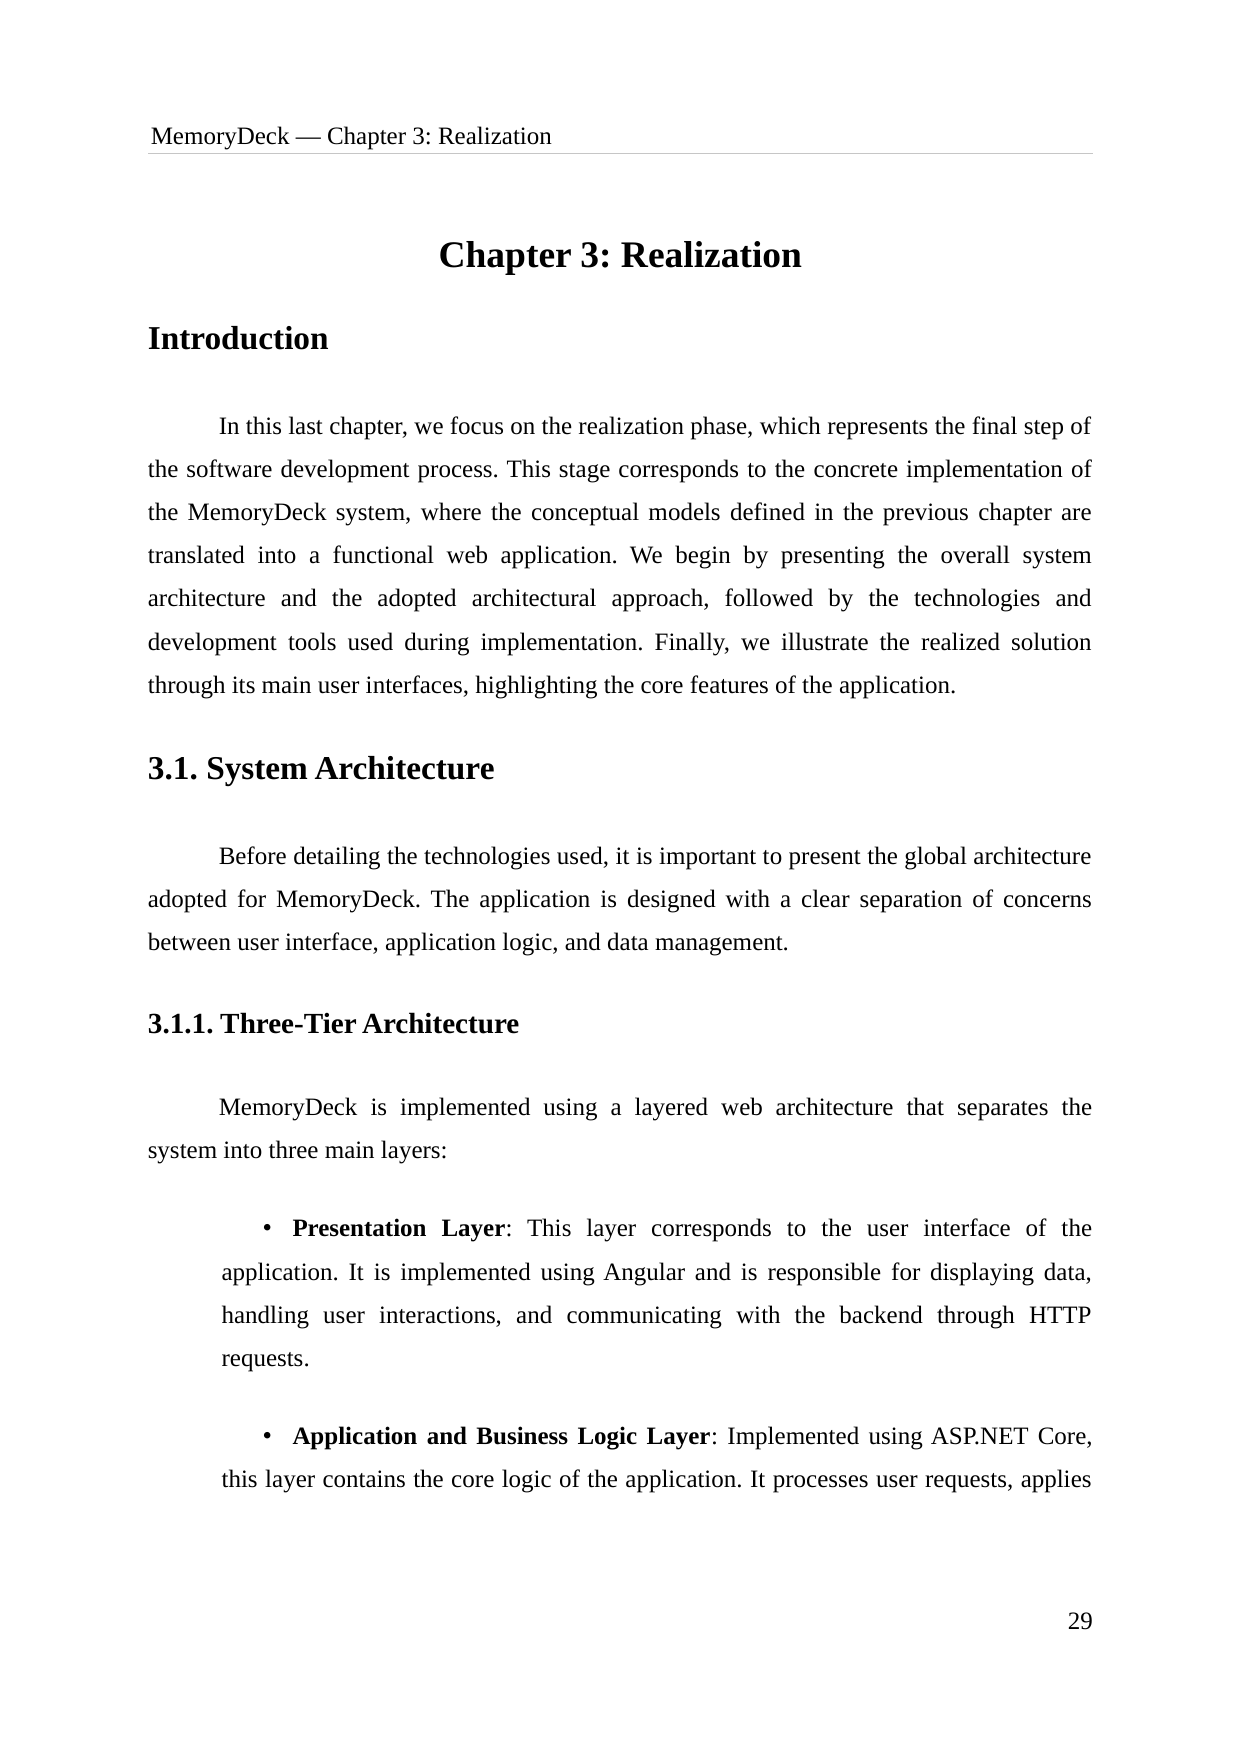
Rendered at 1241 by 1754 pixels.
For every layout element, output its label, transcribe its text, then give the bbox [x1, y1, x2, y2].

text MemoryDeck is implemented using a layered web architecture that separates the system into three main layers: [148, 1092, 1093, 1164]
subtitle Introduction [148, 318, 1093, 356]
subtitle 3.1. System Architecture [148, 748, 1093, 787]
text Before detailing the technologies used, it is important to present the global architecture adopted for MemoryDeck. The application is designed with a clear separation of concerns between user interface, application logic, and data management. [148, 841, 1093, 956]
subtitle Chapter 3: Realization [148, 232, 1093, 275]
list Presentation Layer: This layer corresponds to the user interface of the application. It is implemented using Angular and is responsible for displaying data, handling user interactions, and communicating with the backend through HTTP requests. [192, 1213, 1093, 1372]
list Application and Business Logic Layer: Implemented using ASP.NET Core, this layer contains the core logic of the application. It processes user requests, applies [192, 1421, 1093, 1493]
subtitle 3.1.1. Three-Tier Architecture [148, 1006, 1093, 1039]
text In this last chapter, we focus on the realization phase, which represents the final step of the software development process. This stage corresponds to the concrete implementation of the MemoryDeck system, where the conceptual models defined in the previous chapter are translated into a functional web application. We begin by presenting the overall system architecture and the adopted architectural approach, followed by the technologies and development tools used during implementation. Finally, we illustrate the realized solution through its main user interfaces, highlighting the core features of the application. [148, 411, 1093, 698]
